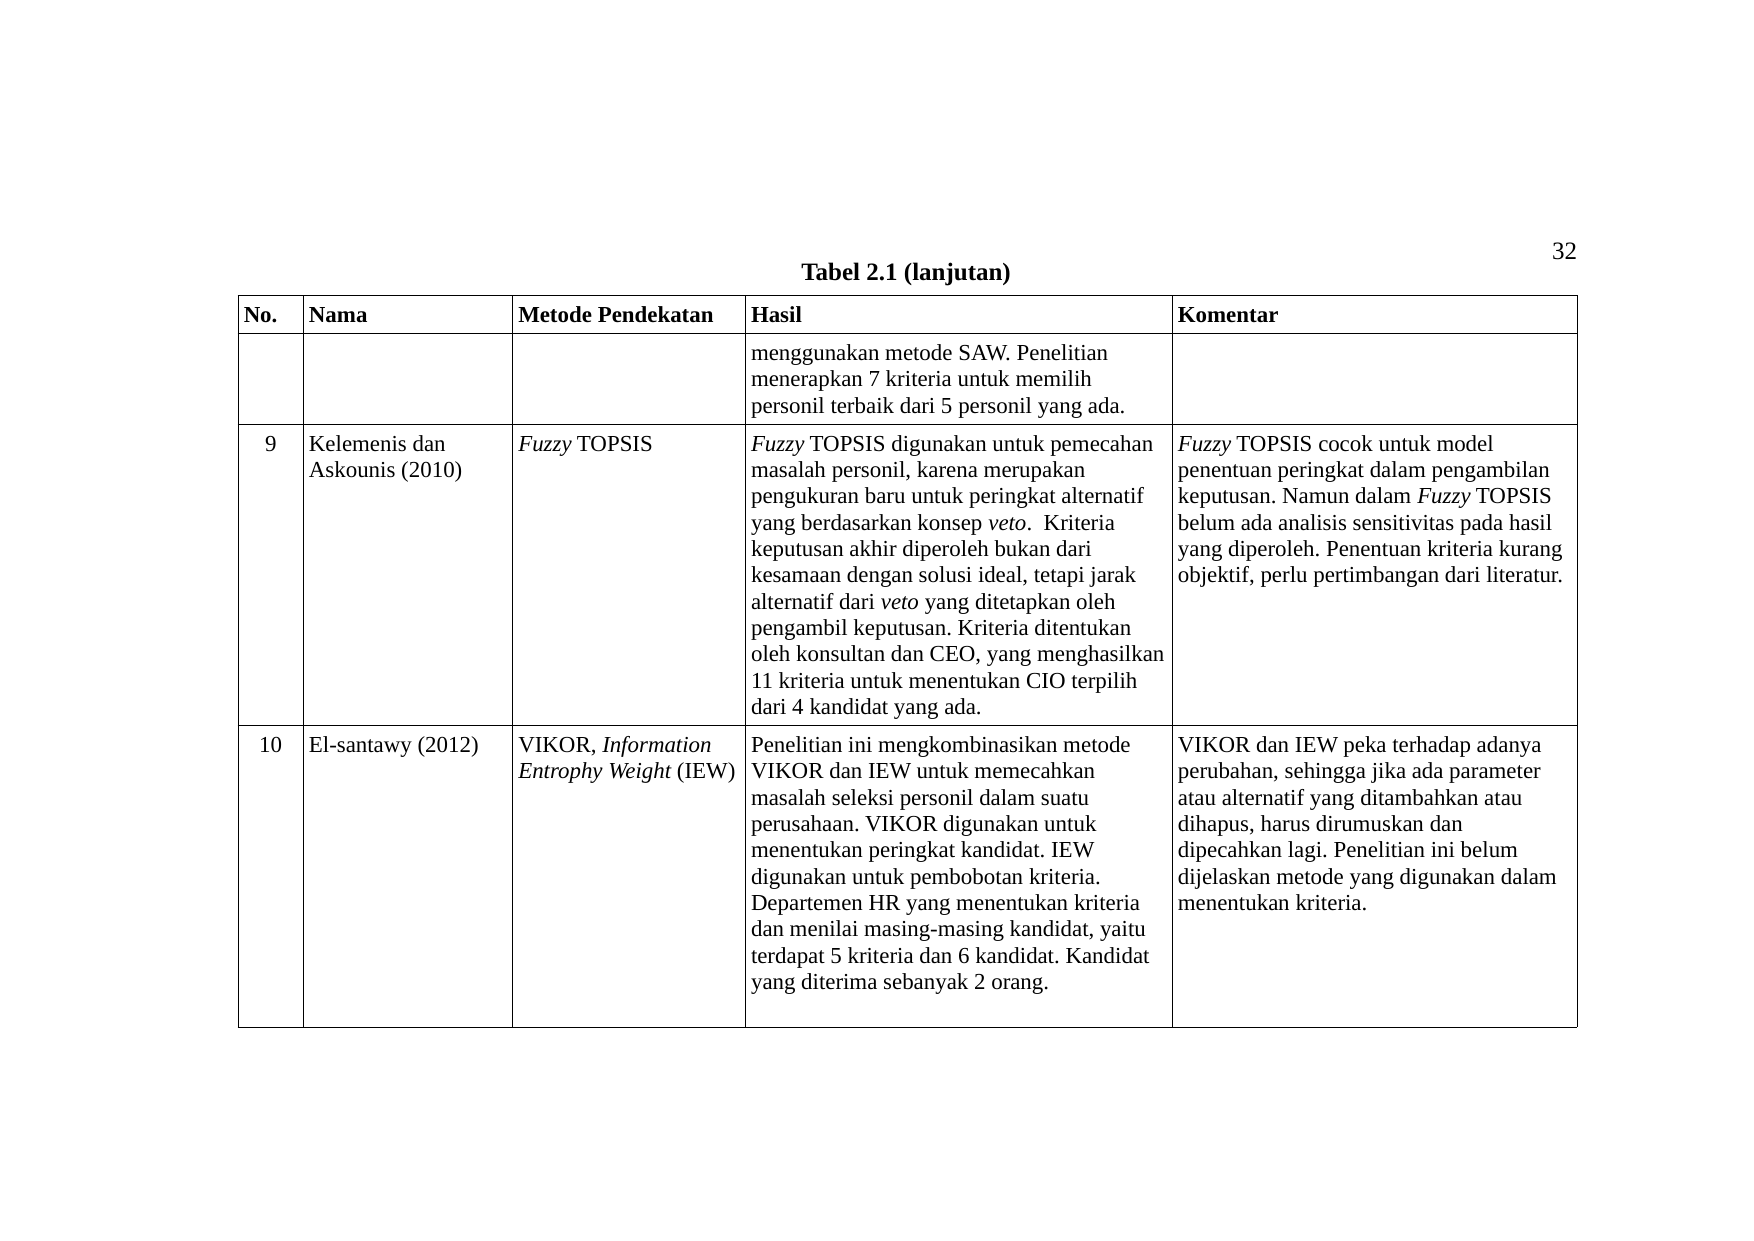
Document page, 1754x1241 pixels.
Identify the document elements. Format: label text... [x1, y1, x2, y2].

table_cell 10 [239, 726, 303, 1027]
table_cell [513, 334, 745, 424]
table_cell menggunakan metode SAW. Penelitian menerapkan 7 kriteria untuk memilih personil terbaik dari 5 personil yang ada. [746, 334, 1172, 424]
table_header Metode Pendekatan [513, 296, 745, 333]
table_cell 9 [239, 425, 303, 725]
table_header No. [239, 296, 303, 333]
table_cell VIKOR dan IEW peka terhadap adanya perubahan, sehingga jika ada parameter atau alternatif yang ditambahkan atau dihapus, harus dirumuskan dan dipecahkan lagi. Penelitian ini belum dijelaskan metode yang digunakan dalam menentukan kriteria. [1173, 726, 1577, 1027]
table_header Komentar [1173, 296, 1577, 333]
table_cell [239, 334, 303, 424]
table_cell Kelemenis dan Askounis (2010) [304, 425, 512, 725]
table_cell [304, 334, 512, 424]
table_cell Fuzzy TOPSIS [513, 425, 745, 725]
table_cell [1173, 334, 1577, 424]
table_cell Fuzzy TOPSIS digunakan untuk pemecahan masalah personil, karena merupakan pengukuran baru untuk peringkat alternatif yang berdasarkan konsep veto. Kriteria keputusan akhir diperoleh bukan dari kesamaan dengan solusi ideal, tetapi jarak alternatif dari veto yang ditetapkan oleh pengambil keputusan. Kriteria ditentukan oleh konsultan dan CEO, yang menghasilkan 11 kriteria untuk menentukan CIO terpilih dari 4 kandidat yang ada. [746, 425, 1172, 725]
table_cell El-santawy (2012) [304, 726, 512, 1027]
text Tabel 2.1 (lanjutan) [274, 257, 1538, 286]
table_header Nama [304, 296, 512, 333]
table_cell Penelitian ini mengkombinasikan metode VIKOR dan IEW untuk memecahkan masalah seleksi personil dalam suatu perusahaan. VIKOR digunakan untuk menentukan peringkat kandidat. IEW digunakan untuk pembobotan kriteria. Departemen HR yang menentukan kriteria dan menilai masing-masing kandidat, yaitu terdapat 5 kriteria dan 6 kandidat. Kandidat yang diterima sebanyak 2 orang. [746, 726, 1172, 1027]
table_cell Fuzzy TOPSIS cocok untuk model penentuan peringkat dalam pengambilan keputusan. Namun dalam Fuzzy TOPSIS belum ada analisis sensitivitas pada hasil yang diperoleh. Penentuan kriteria kurang objektif, perlu pertimbangan dari literatur. [1173, 425, 1577, 725]
table_header Hasil [746, 296, 1172, 333]
table_cell VIKOR, Information Entrophy Weight (IEW) [513, 726, 745, 1027]
